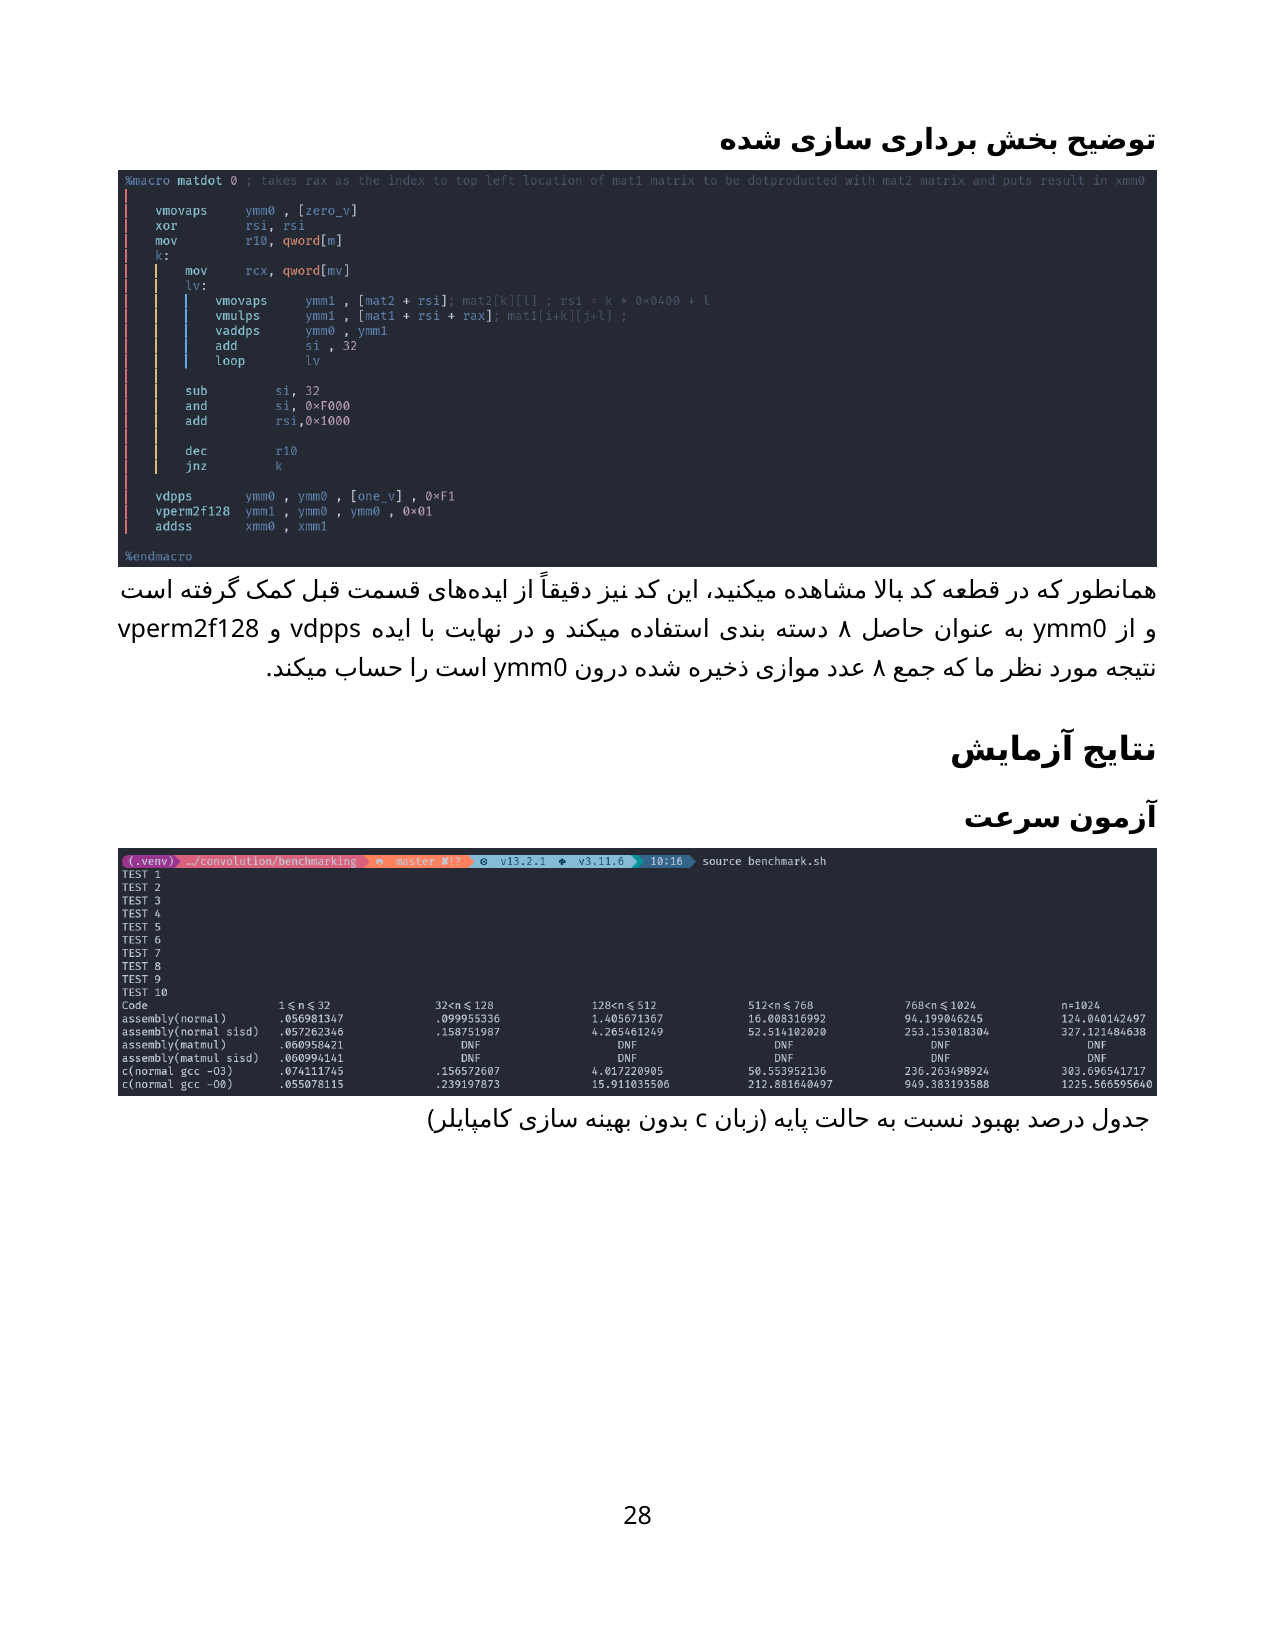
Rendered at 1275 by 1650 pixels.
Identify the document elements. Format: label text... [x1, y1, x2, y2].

picture [118, 848, 1157, 1096]
subtitle توضیح بخش برداری سازی شده [118, 118, 1157, 158]
text همانطور که در قطعه کد بالا مشاهده میکنید، این کد نیز دقیقاً از ایده‌های قسمت قبل کمک گرفته است و از ymm0 به عنوان حاصل ۸ دسته بندی استفاده میکند و در نهایت با ایده vdpps و vperm2f128 نتیجه مورد نظر ما که جمع ۸ عدد موازی ذخیره شده درون ymm0 است را حساب میکند. [118, 567, 1157, 684]
picture [118, 170, 1157, 567]
subtitle آزمون سرعت [118, 797, 1157, 836]
text جدول درصد بهبود نسبت به حالت پایه (زبان c بدون بهینه سازی کامپایلر) [118, 1096, 1157, 1135]
subtitle نتایج آزمایش [118, 724, 1157, 770]
